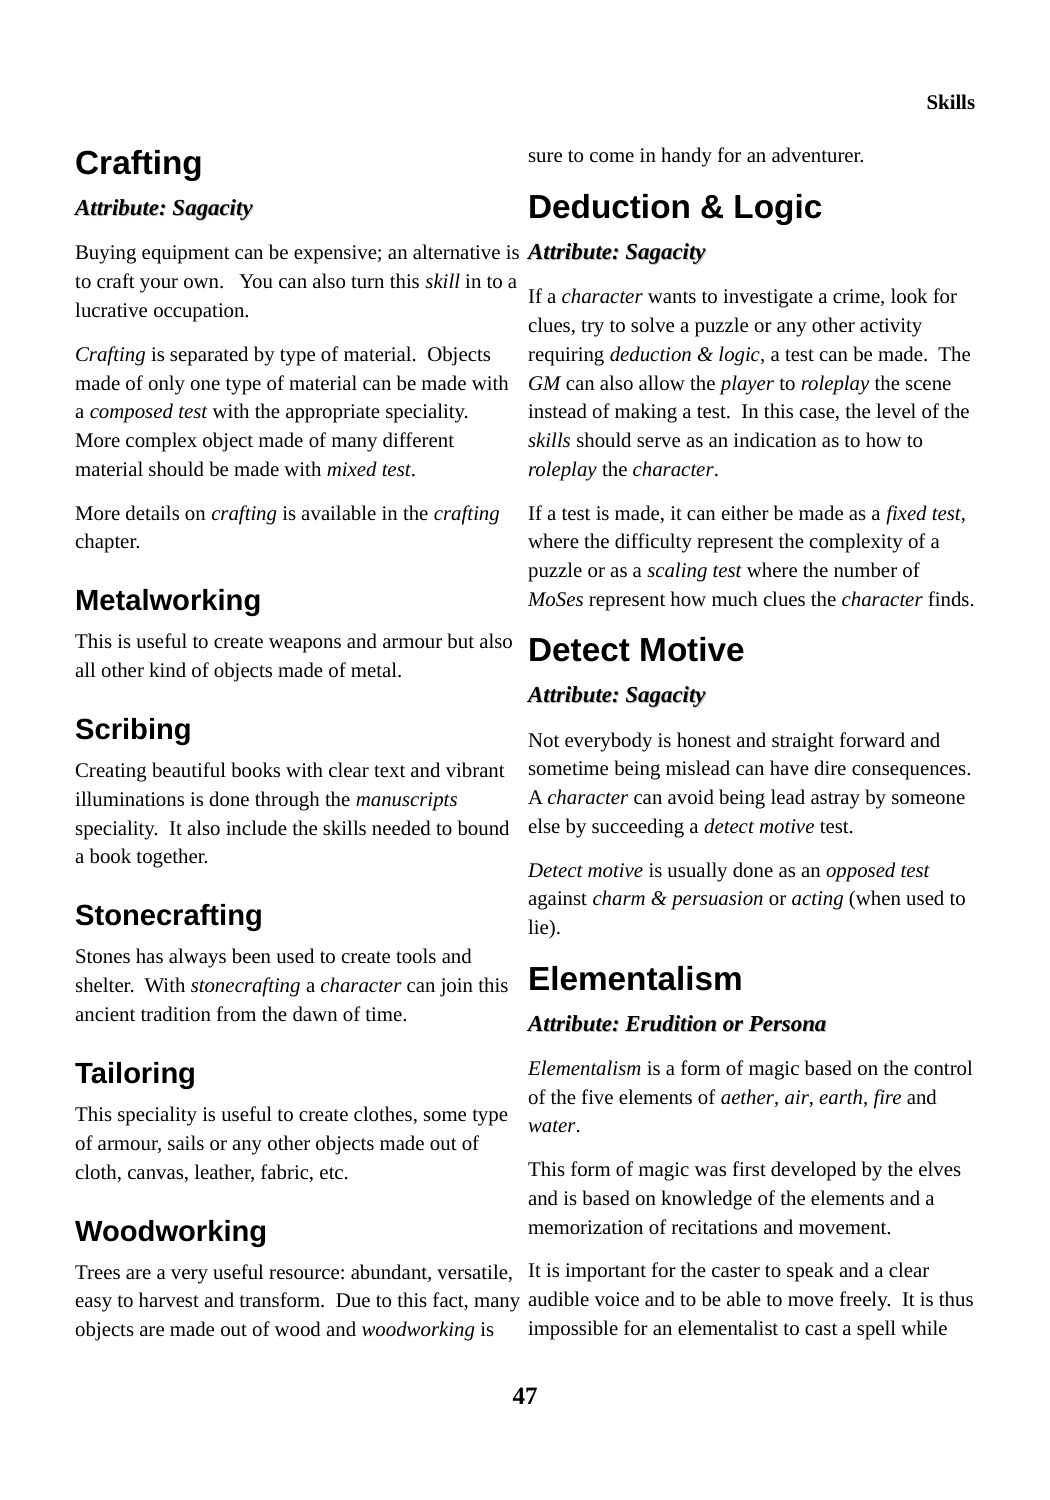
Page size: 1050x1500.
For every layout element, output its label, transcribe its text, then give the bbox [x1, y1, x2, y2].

text Detect motive is usually done as an opposed test against charm & persuasion or acting (when used to lie). [528, 857, 975, 939]
subtitle Deduction & Logic [528, 187, 975, 225]
text If a test is made, it can either be made as a fixed test, where the difficulty represent the complexity of a puzzle or as a scaling test where the number of MoSes represent how much clues the character finds. [528, 500, 975, 611]
text Stones has always been used to create tools and shelter. With stonecrafting a character can join this ancient tradition from the dawn of time. [75, 944, 522, 1026]
subtitle Crafting [75, 143, 522, 182]
text Attribute: Sagacity [75, 194, 522, 221]
text More details on crafting is available in the crafting chapter. [75, 500, 522, 553]
text Elementalism is a form of magic based on the control of the five elements of aether, air, earth, fire and water. [528, 1056, 975, 1137]
subtitle Tailoring [75, 1056, 522, 1089]
text Creating beautiful books with clear text and vibrant illuminations is done through the manuscripts speciality. It also include the skills needed to bound a book together. [75, 758, 522, 868]
text Not everybody is honest and straight forward and sometime being mislead can have dire consequences. A character can avoid being lead astray by someone else by succeeding a detect motive test. [528, 727, 975, 838]
text Trees are a very useful resource: abundant, versatile, easy to harvest and transform. Due to this fact, many objects are made out of wood and woodworking is [75, 1259, 522, 1341]
text Crafting is separated by type of material. Objects made of only one type of material can be made with a composed test with the appropriate speciality. More complex object made of many different material should be made with mixed test. [75, 342, 522, 481]
text It is important for the caster to speak and a clear audible voice and to be able to move freely. It is thus impossible for an elementalist to cast a spell while [528, 1258, 975, 1340]
text If a character wants to investigate a crime, look for clues, try to solve a puzzle or any other activity requiring deduction & logic, a test can be made. The GM can also allow the player to roleplay the scene instead of making a test. In this case, the level of the skills should serve as an indication as to how to roleplay the character. [528, 284, 975, 481]
text This speciality is useful to create clothes, some type of armour, sails or any other objects made out of cloth, canvas, leather, fabric, etc. [75, 1102, 522, 1184]
subtitle Metalworking [75, 583, 522, 617]
text This is useful to create weapons and armour but also all other kind of objects made of metal. [75, 629, 522, 682]
subtitle Woodworking [75, 1213, 522, 1247]
subtitle Detect Motive [528, 630, 975, 669]
text This form of magic was first developed by the elves and is based on knowledge of the elements and a memorization of recitations and movement. [528, 1157, 975, 1239]
text Attribute: Sagacity [528, 681, 975, 708]
subtitle Scribing [75, 712, 522, 745]
subtitle Stonecrafting [75, 898, 522, 932]
subtitle Elementalism [528, 959, 975, 997]
text sure to come in handy for an adventurer. [528, 143, 975, 167]
text Attribute: Sagacity [528, 238, 975, 264]
text Buying equipment can be expensive; an alternative is to craft your own. You can also turn this skill in to a lucrative occupation. [75, 240, 522, 322]
text Attribute: Erudition or Persona [528, 1009, 975, 1036]
